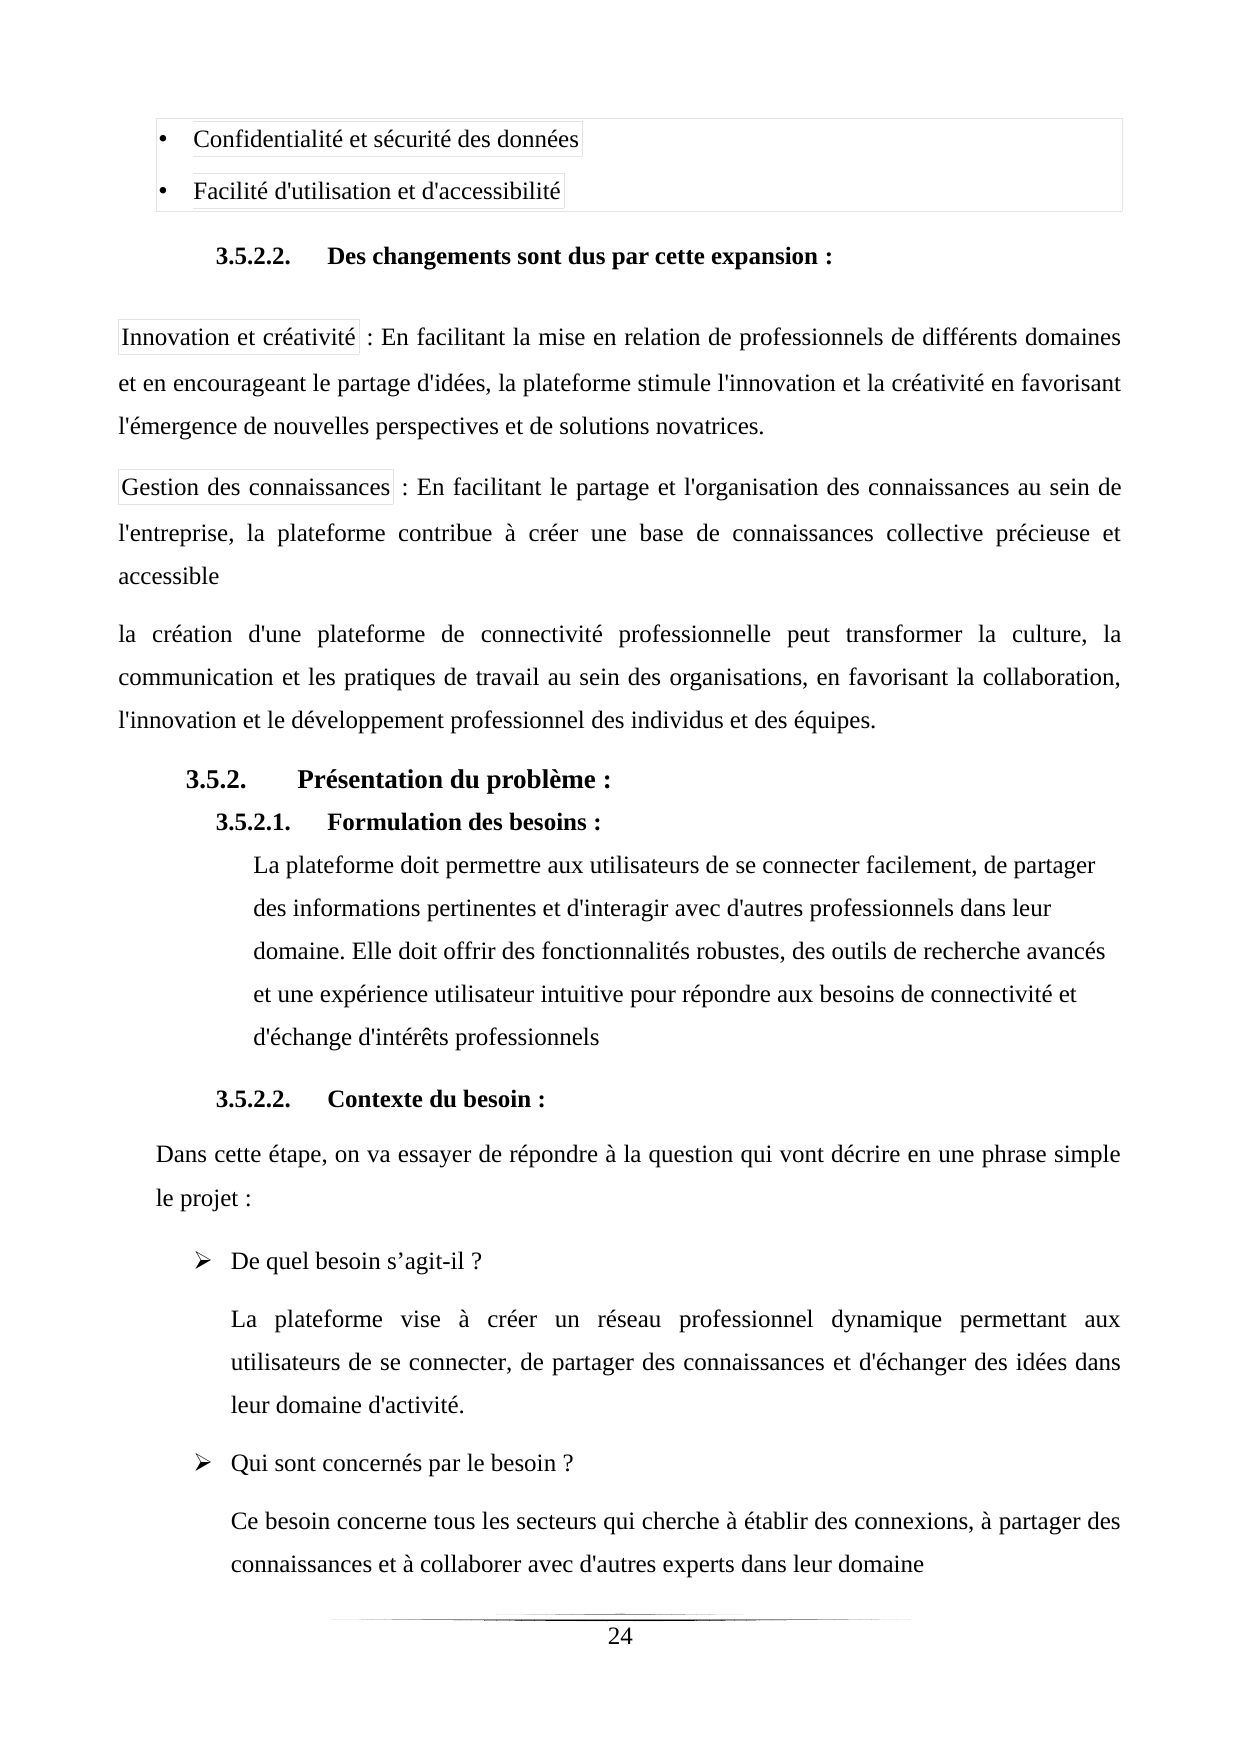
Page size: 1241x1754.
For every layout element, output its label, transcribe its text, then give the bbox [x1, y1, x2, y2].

subtitle Des changements sont dus par cette expansion : [216, 241, 1122, 270]
list De quel besoin s’agit-il ? [193, 1246, 1122, 1275]
text La plateforme vise à créer un réseau professionnel dynamique permettant aux utilisateurs de se connecter, de partager des connaissances et d'échanger des idées dans leur domaine d'activité. [231, 1304, 1122, 1419]
list Facilité d'utilisation et d'accessibilité [157, 170, 1122, 211]
text Ce besoin concerne tous les secteurs qui cherche à établir des connexions, à partager des connaissances et à collaborer avec d'autres experts dans leur domaine [231, 1506, 1122, 1578]
subtitle Présentation du problème : [186, 763, 1122, 794]
text Dans cette étape, on va essayer de répondre à la question qui vont décrire en une phrase simple le projet : [156, 1139, 1122, 1211]
subtitle Formulation des besoins : La plateforme doit permettre aux utilisateurs de se connecter facilement, de partager des informations pertinentes et d'interagir avec d'autres professionnels dans leur domaine. Elle doit offrir des fonctionnalités robustes, des outils de recherche avancés et une expérience utilisateur intuitive pour répondre aux besoins de connectivité et d'échange d'intérêts professionnels [216, 807, 1122, 1051]
subtitle Contexte du besoin : [216, 1084, 1122, 1113]
list Confidentialité et sécurité des données [157, 119, 1122, 156]
list Qui sont concernés par le besoin ? [193, 1448, 1122, 1477]
text Gestion des connaissances : En facilitant le partage et l'organisation des connaissances au sein de l'entreprise, la plateforme contribue à créer une base de connaissances collective précieuse et accessible [118, 469, 1122, 590]
picture [171, 1613, 1069, 1622]
text Innovation et créativité : En facilitant la mise en relation de professionnels de différents domaines et en encourageant le partage d'idées, la plateforme stimule l'innovation et la créativité en favorisant l'émergence de nouvelles perspectives et de solutions novatrices. [118, 319, 1122, 440]
text la création d'une plateforme de connectivité professionnelle peut transformer la culture, la communication et les pratiques de travail au sein des organisations, en favorisant la collaboration, l'innovation et le développement professionnel des individus et des équipes. [118, 619, 1122, 734]
